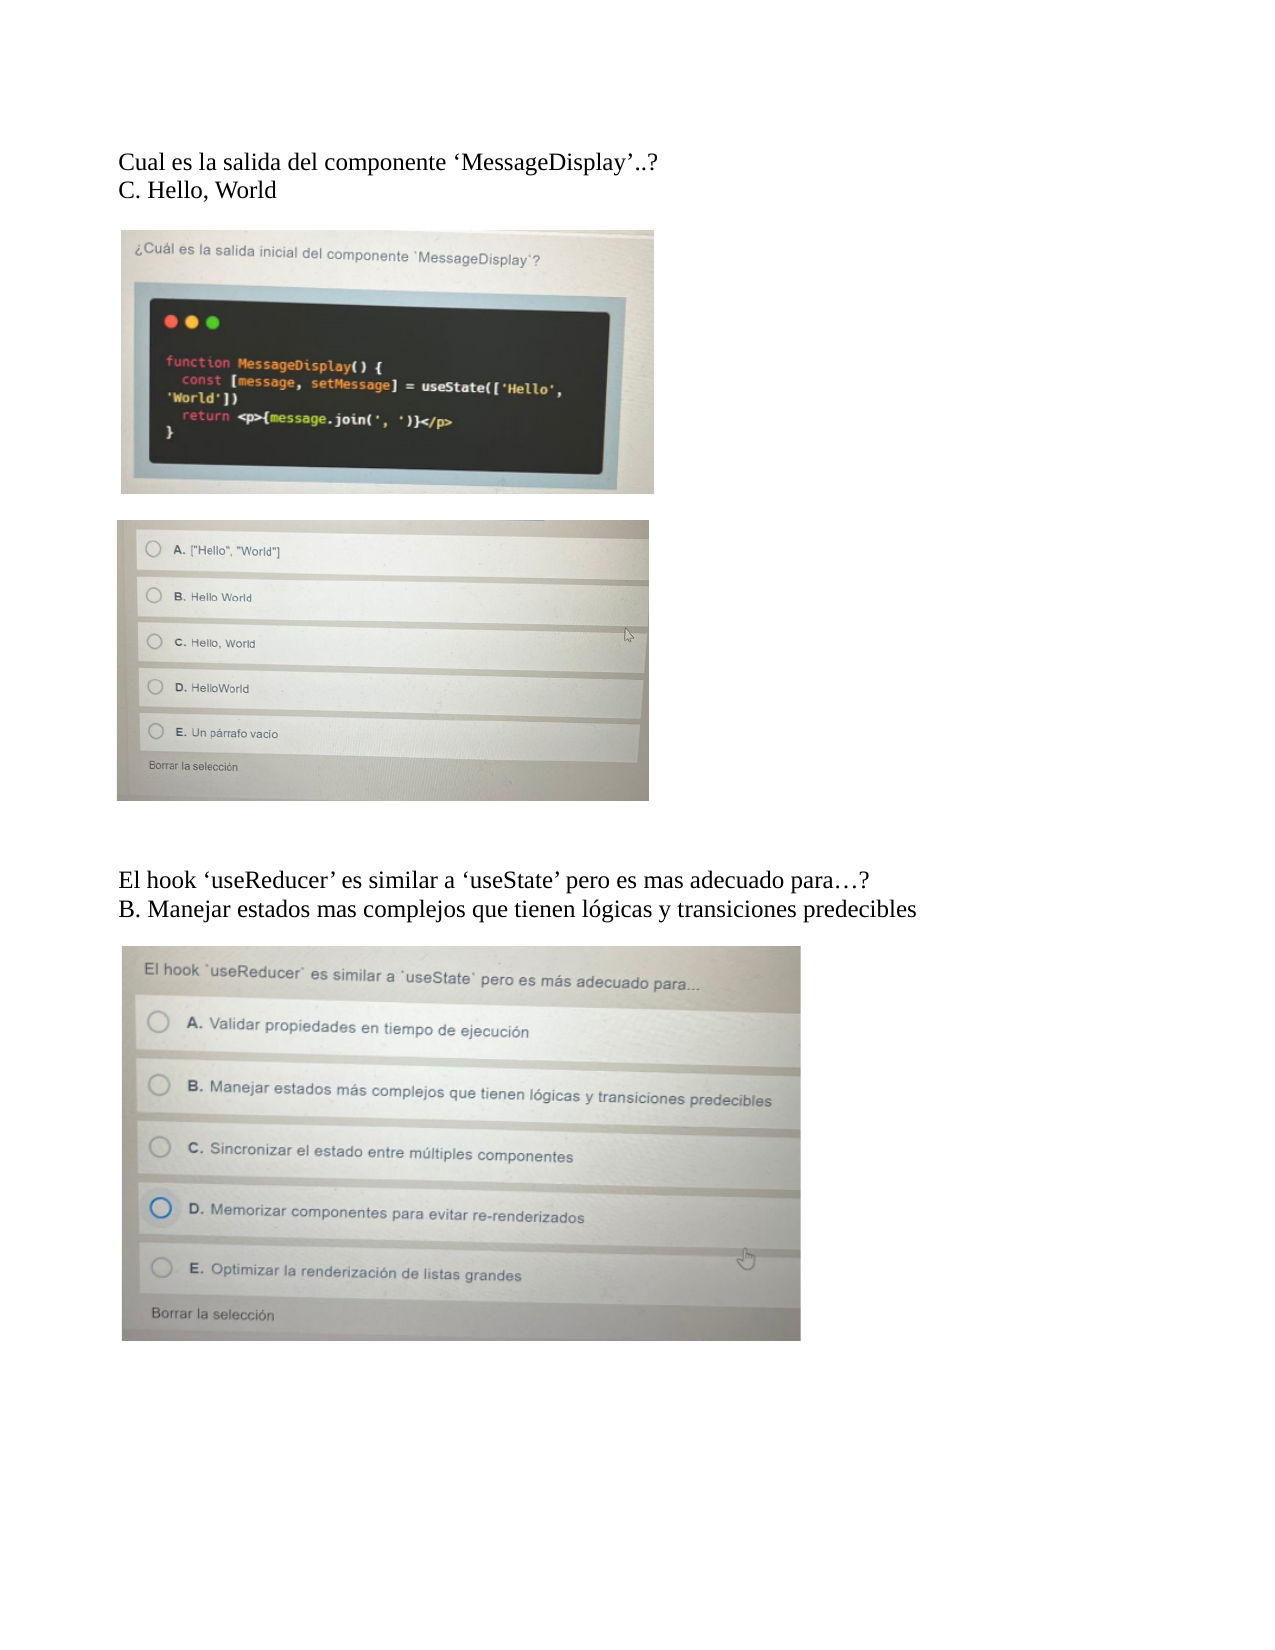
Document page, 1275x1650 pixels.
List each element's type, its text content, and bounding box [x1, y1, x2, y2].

text El hook ‘useReducer’ es similar a ‘useState’ pero es mas adecuado para…? [118, 866, 1157, 894]
text B. Manejar estados mas complejos que tienen lógicas y transiciones predecibles [118, 894, 1157, 923]
picture [121, 230, 654, 494]
text C. Hello, World [118, 176, 1157, 204]
picture [121, 946, 801, 1341]
picture [116, 520, 649, 801]
text Cual es la salida del componente ‘MessageDisplay’..? [118, 147, 1157, 176]
